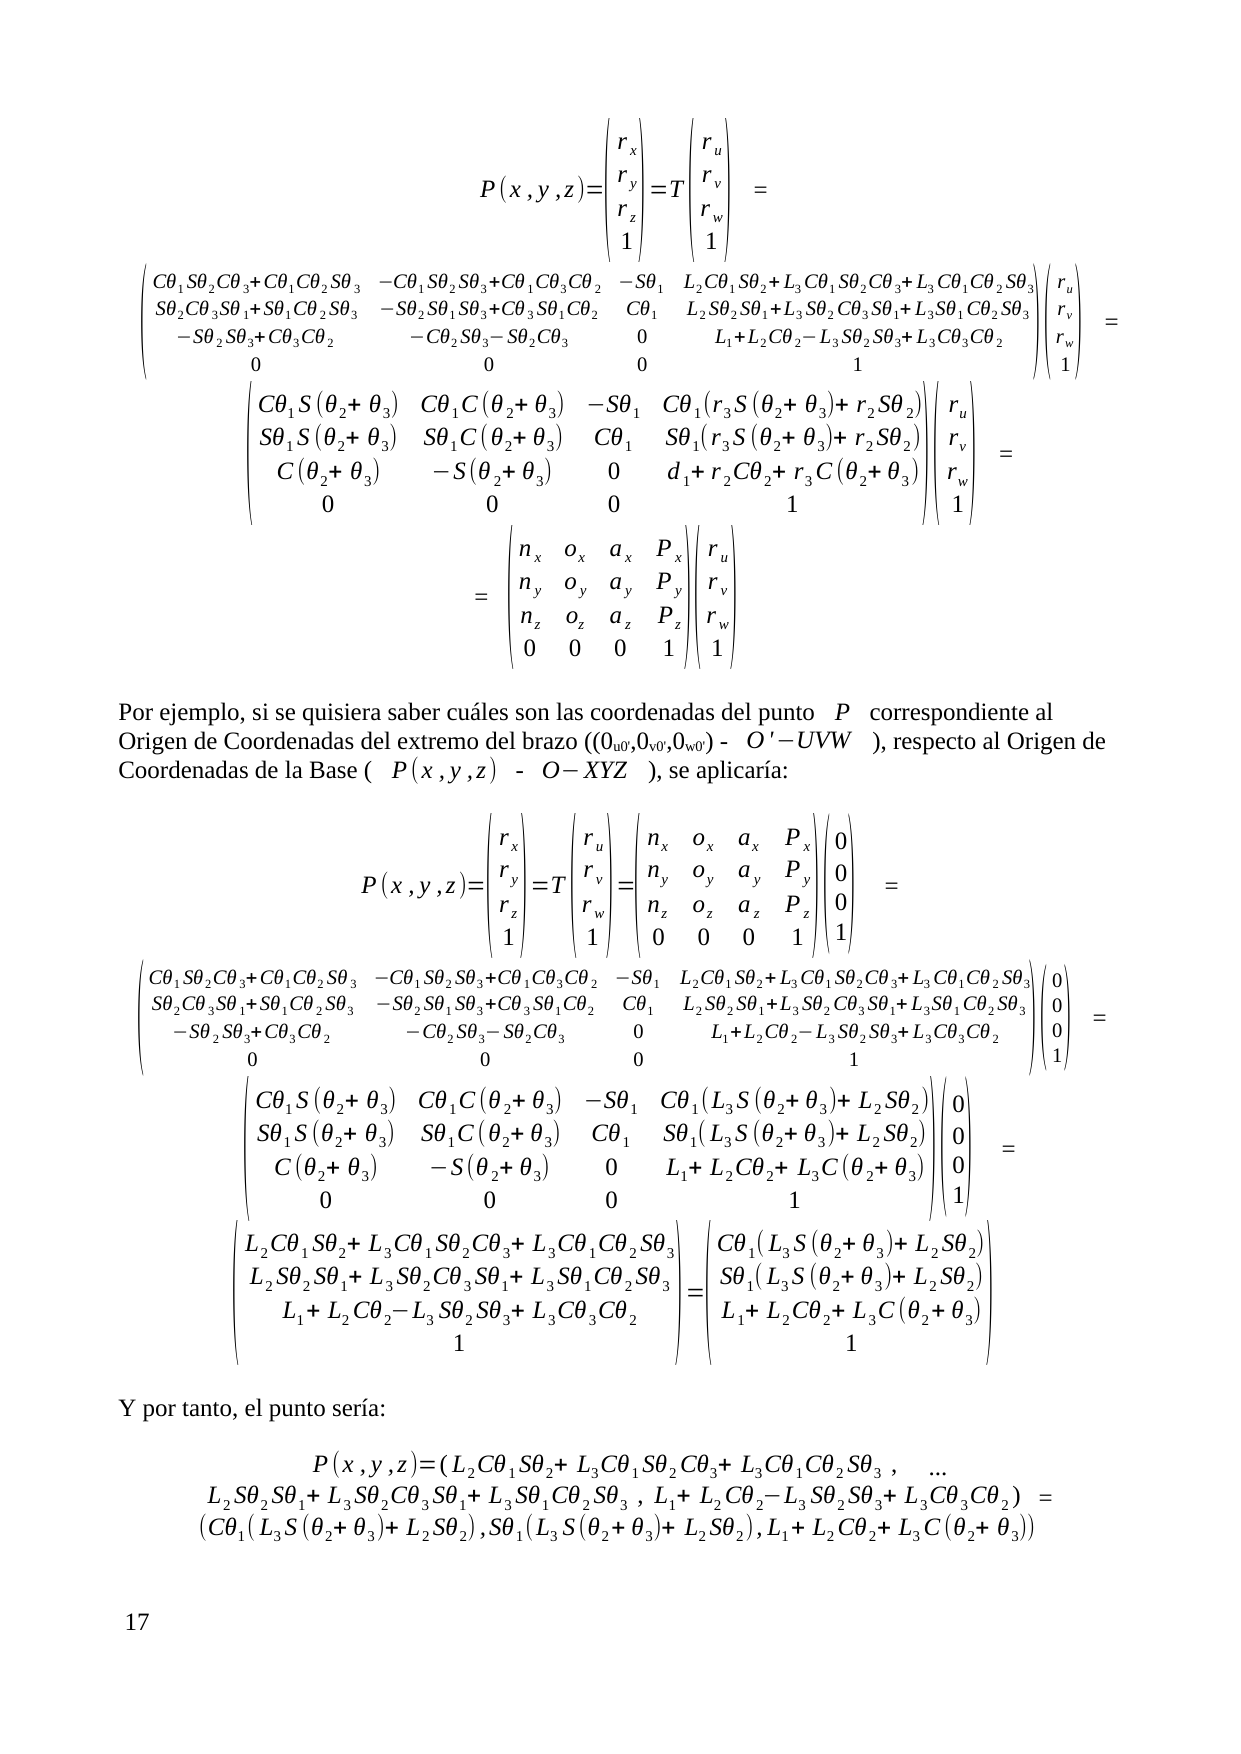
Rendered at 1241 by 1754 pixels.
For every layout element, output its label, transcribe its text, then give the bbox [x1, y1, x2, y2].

text = [118, 525, 1122, 669]
text = [118, 1482, 1122, 1513]
text = [118, 1077, 1122, 1221]
text = [118, 381, 1122, 525]
text = [118, 118, 1122, 262]
text = [118, 262, 1122, 381]
text = [118, 814, 1122, 957]
text ... [118, 1451, 1122, 1482]
text = [118, 957, 1122, 1077]
text Por ejemplo, si se quisiera saber cuáles son las coordenadas del puntocorrespondiente al Origen de Coordenadas del extremo del brazo ((0u0',0v0',0w0') -), respecto al Origen de Coordenadas de la Base (-), se aplicaría: [118, 697, 1122, 785]
text Y por tanto, el punto sería: [118, 1393, 1122, 1422]
